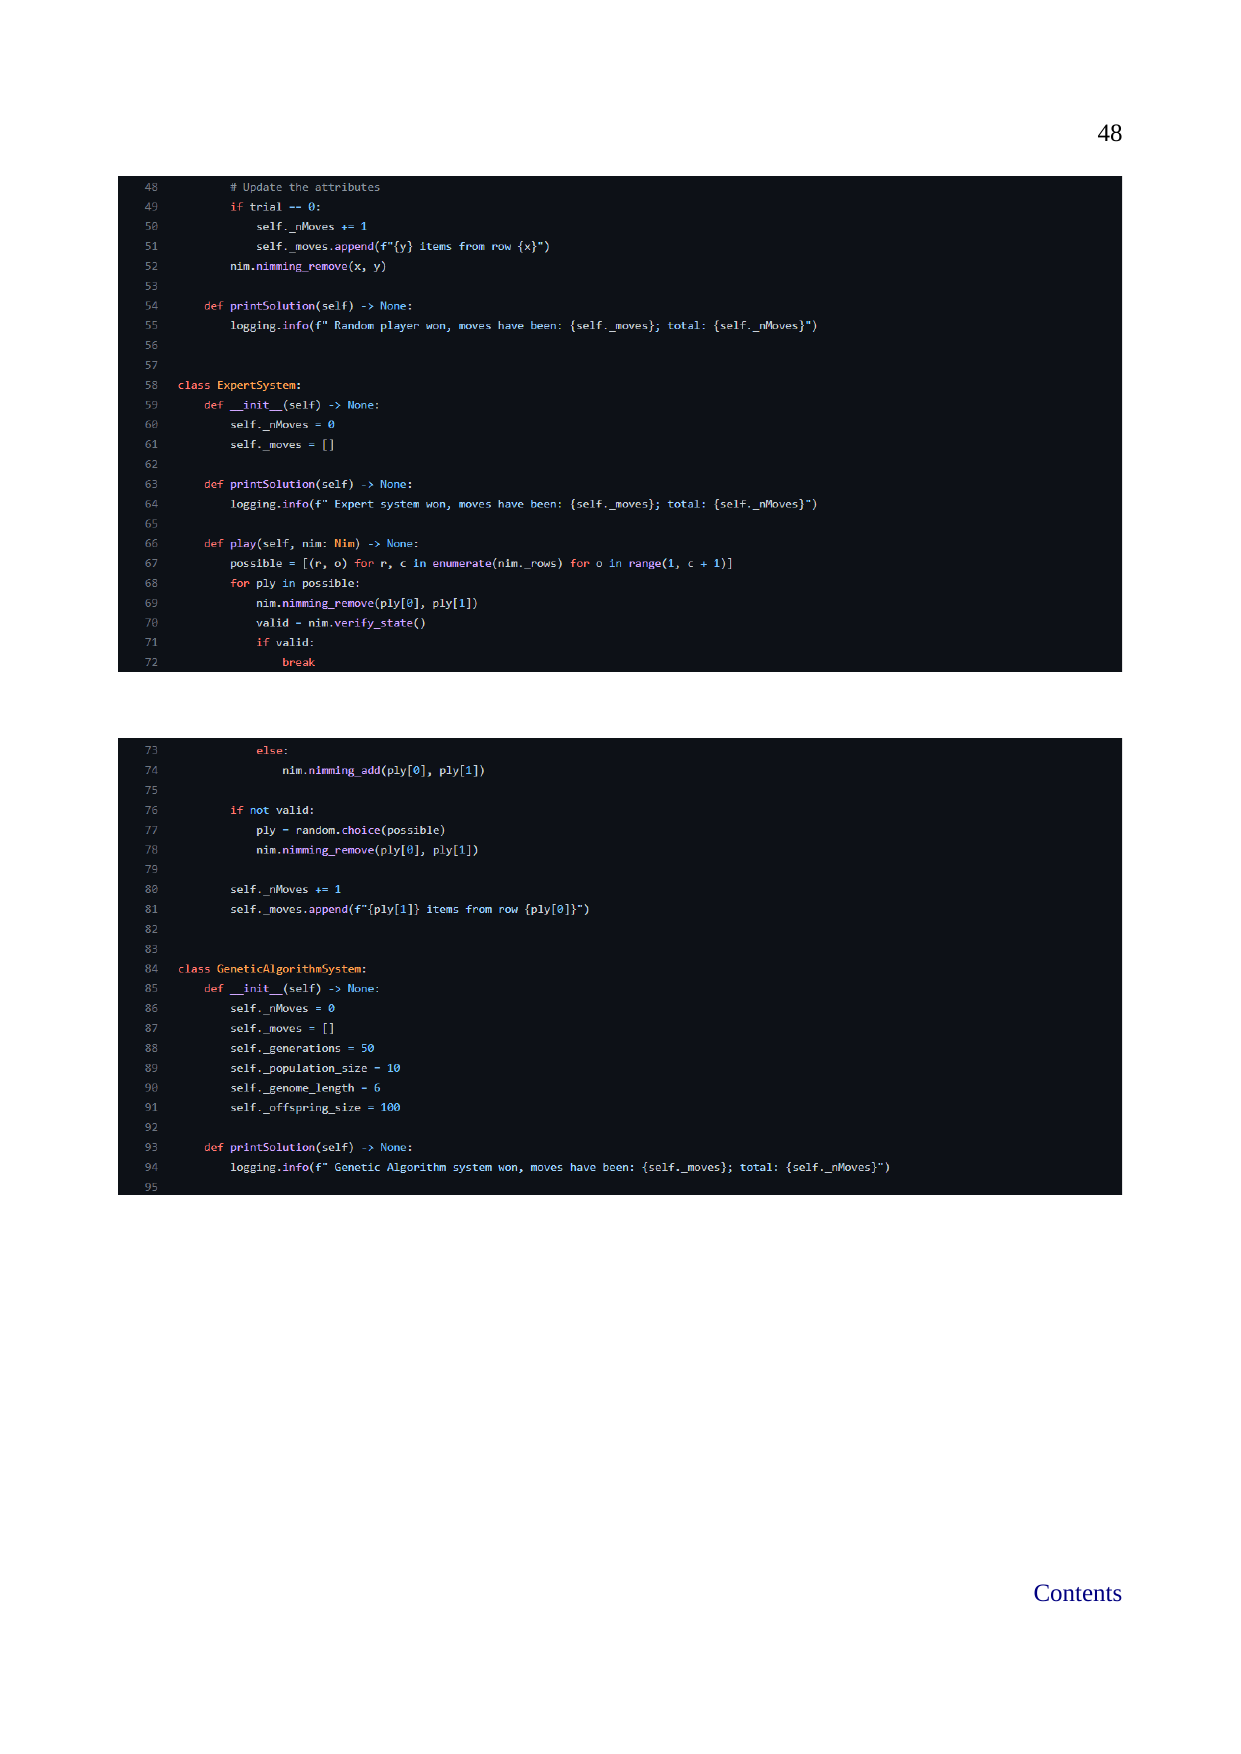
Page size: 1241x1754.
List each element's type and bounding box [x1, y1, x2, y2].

picture [118, 176, 1123, 672]
picture [118, 738, 1123, 1195]
